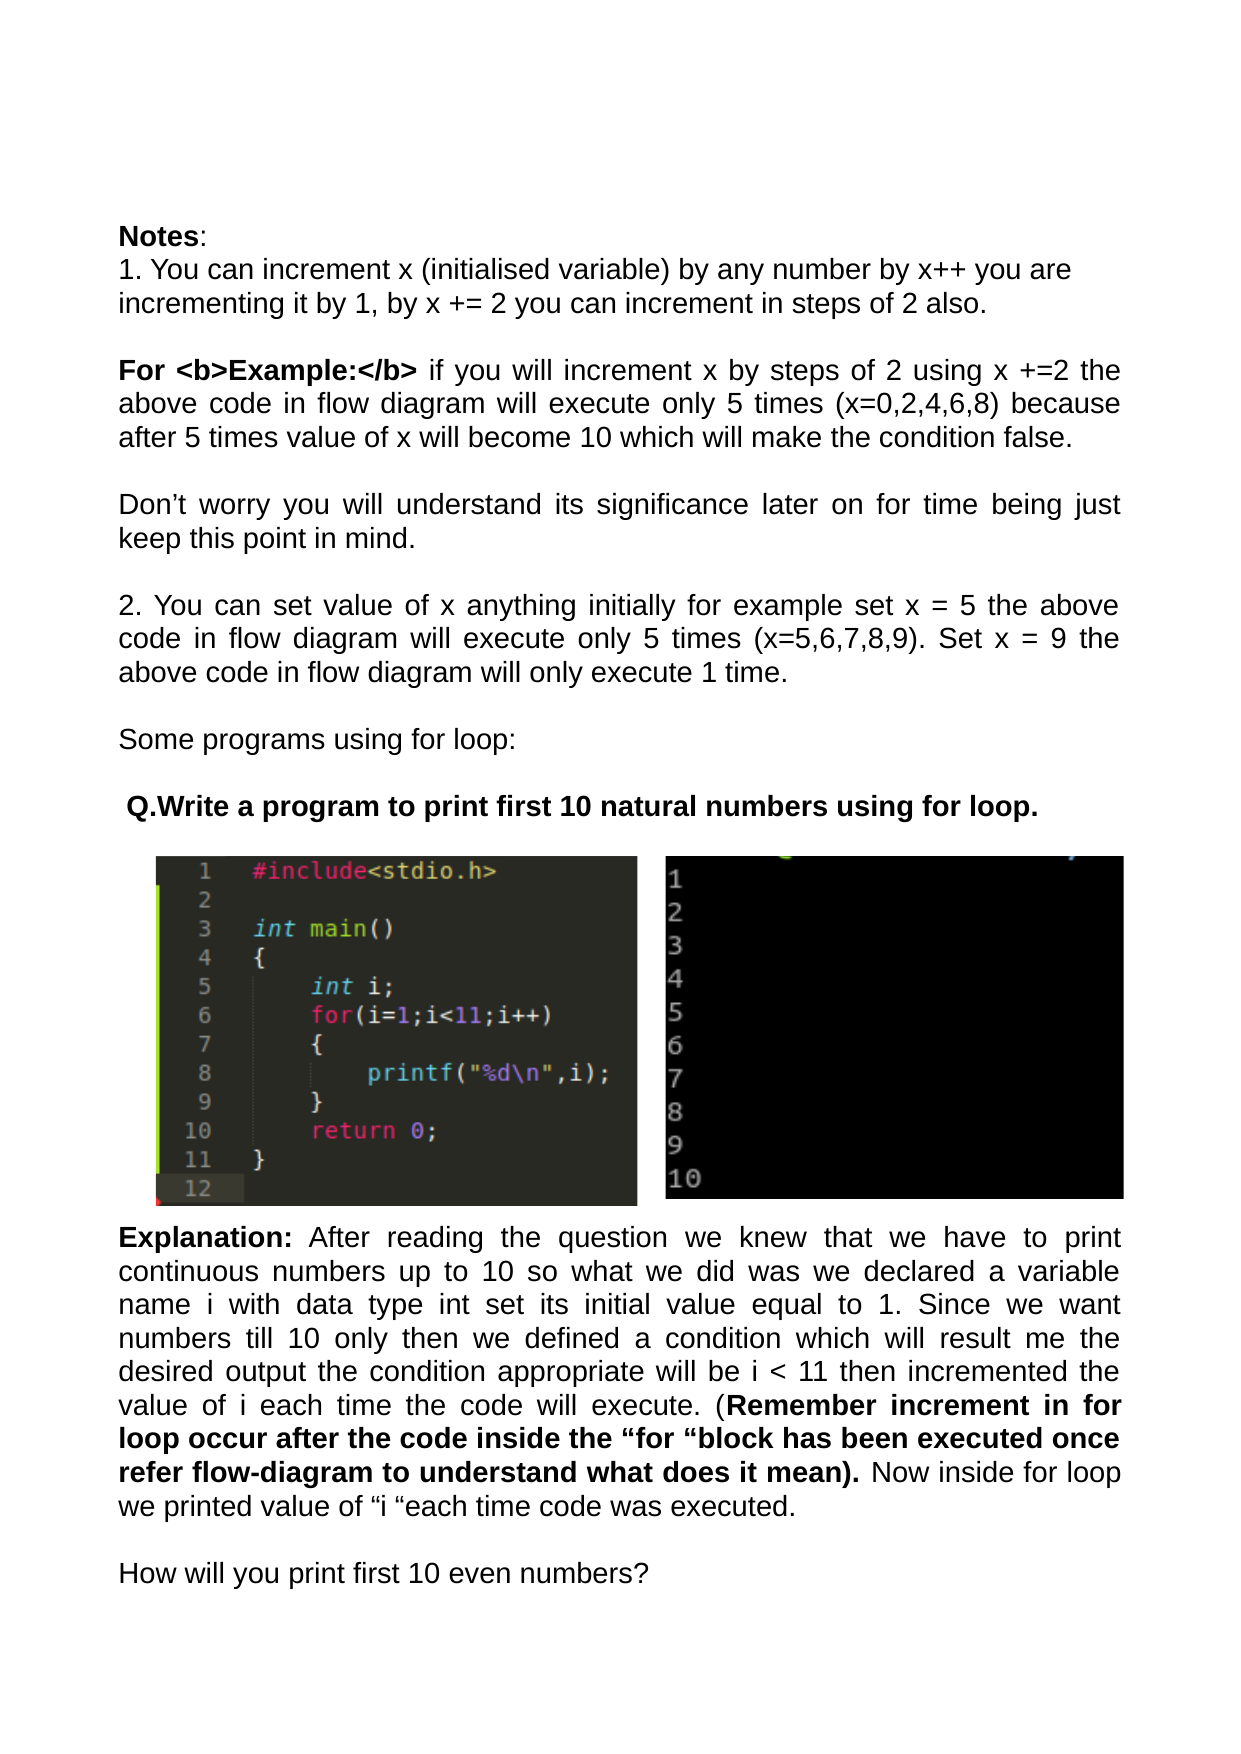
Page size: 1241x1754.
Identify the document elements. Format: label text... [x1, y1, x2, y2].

text Don’t worry you will understand its significance later on for time being just keep this point in mind. [118, 487, 1122, 554]
text How will you print first 10 even numbers? [118, 1556, 1122, 1589]
text Explanation: After reading the question we knew that we have to print continuous numbers up to 10 so what we did was we declared a variable name i with data type int set its initial value equal to 1. Since we want numbers till 10 only then we defined a condition which will result me the desired output the condition appropriate will be i < 11 then incremented the value of i each time the code will execute. (Remember increment in for loop occur after the code inside the “for “block has been executed once refer flow-diagram to understand what does it mean). Now inside for loop we printed value of “i “each time code was executed. [118, 918, 1122, 1522]
text Some programs using for loop: [118, 722, 1122, 755]
text 1. You can increment x (initialised variable) by any number by x++ you are incrementing it by 1, by x += 2 you can increment in steps of 2 also. [118, 252, 1122, 319]
text For <b>Example:</b> if you will increment x by steps of 2 using x +=2 the above code in flow diagram will execute only 5 times (x=0,2,4,6,8) because after 5 times value of x will become 10 which will make the condition false. [118, 353, 1122, 453]
text Notes: [118, 219, 1122, 252]
text 2. You can set value of x anything initially for example set x = 5 the above code in flow diagram will execute only 5 times (x=5,6,7,8,9). Set x = 9 the above code in flow diagram will only execute 1 time. [118, 588, 1122, 688]
text Q.Write a program to print first 10 natural numbers using for loop. [118, 789, 1122, 822]
